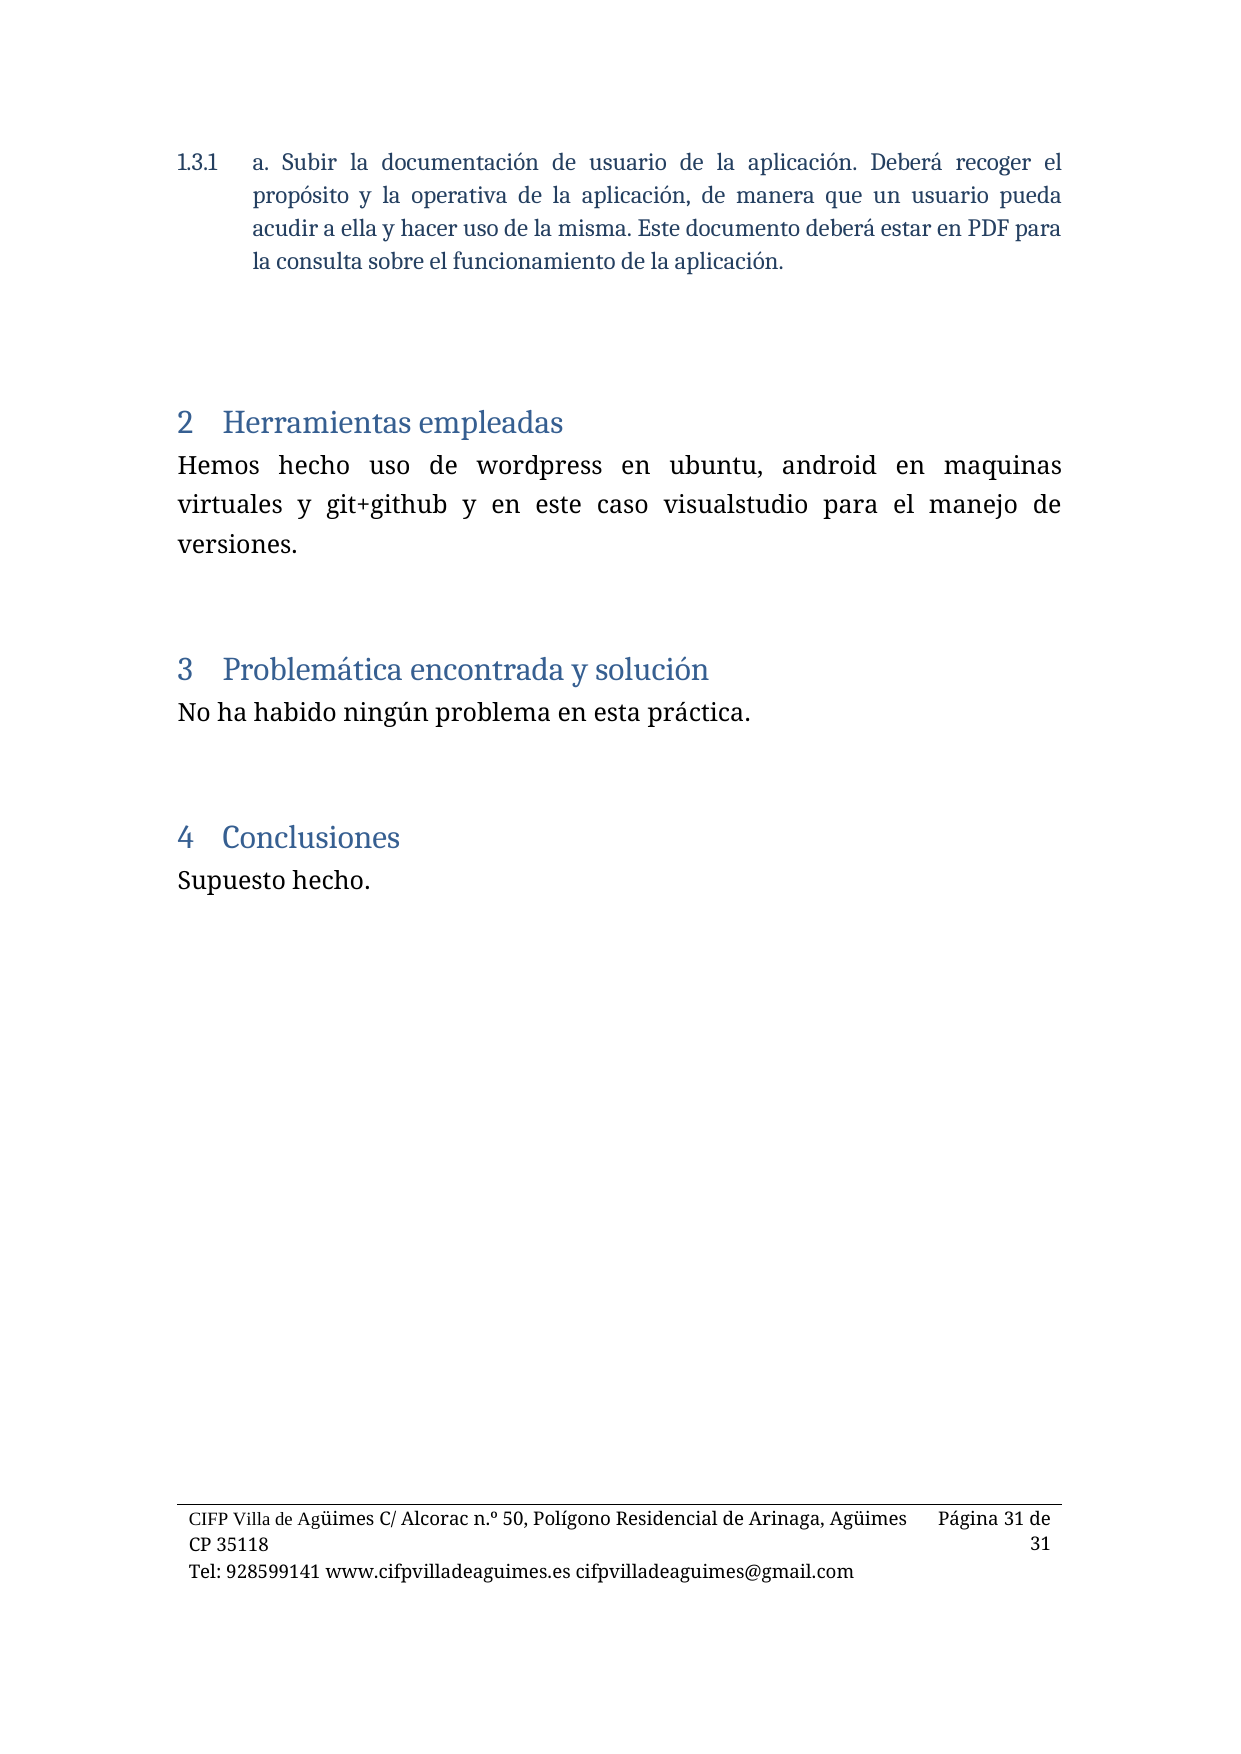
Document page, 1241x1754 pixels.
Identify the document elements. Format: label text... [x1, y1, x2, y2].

text Supuesto hecho. [177, 863, 1063, 897]
text No ha habido ningún problema en esta práctica. [177, 694, 1063, 728]
subtitle Conclusiones [177, 819, 1063, 857]
subtitle Herramientas empleadas [177, 404, 1063, 442]
subtitle Problemática encontrada y solución [177, 650, 1063, 689]
text Hemos hecho uso de wordpress en ubuntu, android en maquinas virtuales y git+github y en este caso visualstudio para el manejo de versiones. [177, 448, 1063, 560]
subtitle a. Subir la documentación de usuario de la aplicación. Deberá recoger el propósito y la operativa de la aplicación, de manera que un usuario pueda acudir a ella y hacer uso de la misma. Este documento deberá estar en PDF para la consulta sobre el funcionamiento de la aplicación. [177, 148, 1063, 275]
